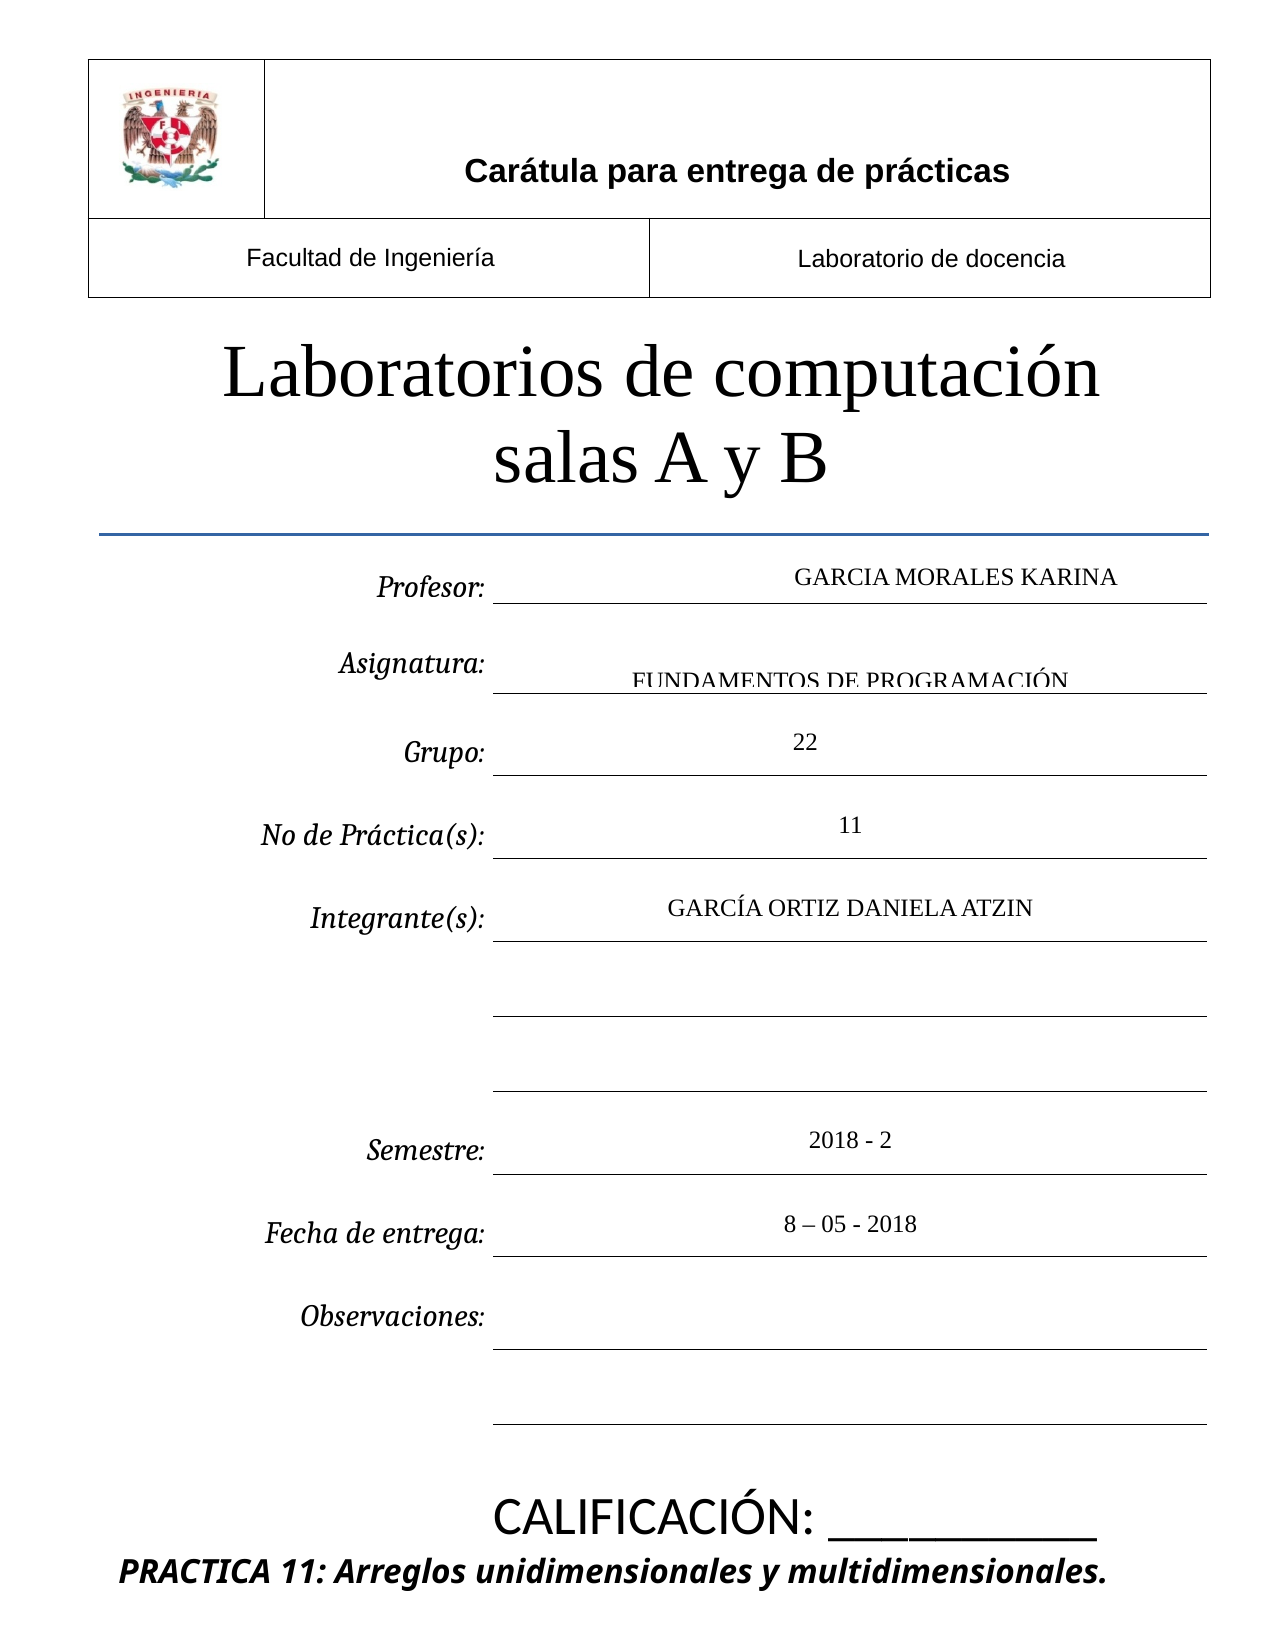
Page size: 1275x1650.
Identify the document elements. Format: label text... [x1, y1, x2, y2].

table_header [89, 60, 264, 217]
table_cell 22 [493, 694, 1207, 775]
table_cell Semestre: [118, 1091, 493, 1174]
text Laboratorios de computación [118, 326, 1205, 413]
text CALIFICACIÓN: __________ [118, 1482, 1205, 1548]
table_header Profesor: [118, 536, 493, 603]
table_cell 11 [493, 776, 1207, 858]
table_cell Integrante(s): [118, 858, 493, 941]
table_cell FUNDAMENTOS DE PROGRAMACIÓN [493, 604, 1207, 692]
table_cell Asignatura: [118, 603, 493, 692]
table_cell 8 – 05 - 2018 [493, 1175, 1207, 1256]
table_cell No de Práctica(s): [118, 775, 493, 858]
table_header Carátula para entrega de prácticas [265, 60, 1210, 217]
table_cell [118, 1349, 493, 1424]
table_cell Grupo: [118, 693, 493, 775]
text salas A y B [118, 413, 1205, 499]
table_cell Laboratorio de docencia [650, 219, 1210, 297]
table_header GARCIA MORALES KARINA [493, 536, 1207, 603]
table_cell [118, 941, 493, 1016]
table_header [493, 528, 1207, 533]
text PRACTICA 11: Arreglos unidimensionales y multidimensionales. [118, 1548, 1205, 1594]
table_cell Observaciones: [118, 1256, 493, 1349]
table_header [118, 528, 493, 533]
table_cell Fecha de entrega: [118, 1174, 493, 1256]
table_cell GARCÍA ORTIZ DANIELA ATZIN [493, 859, 1207, 941]
table_cell [493, 1257, 1207, 1349]
table_cell 2018 - 2 [493, 1092, 1207, 1174]
table_cell [493, 1017, 1207, 1091]
table_cell [118, 1016, 493, 1091]
table_cell [493, 942, 1207, 1016]
table_cell Facultad de Ingeniería [89, 219, 649, 297]
table_cell [493, 1350, 1207, 1424]
